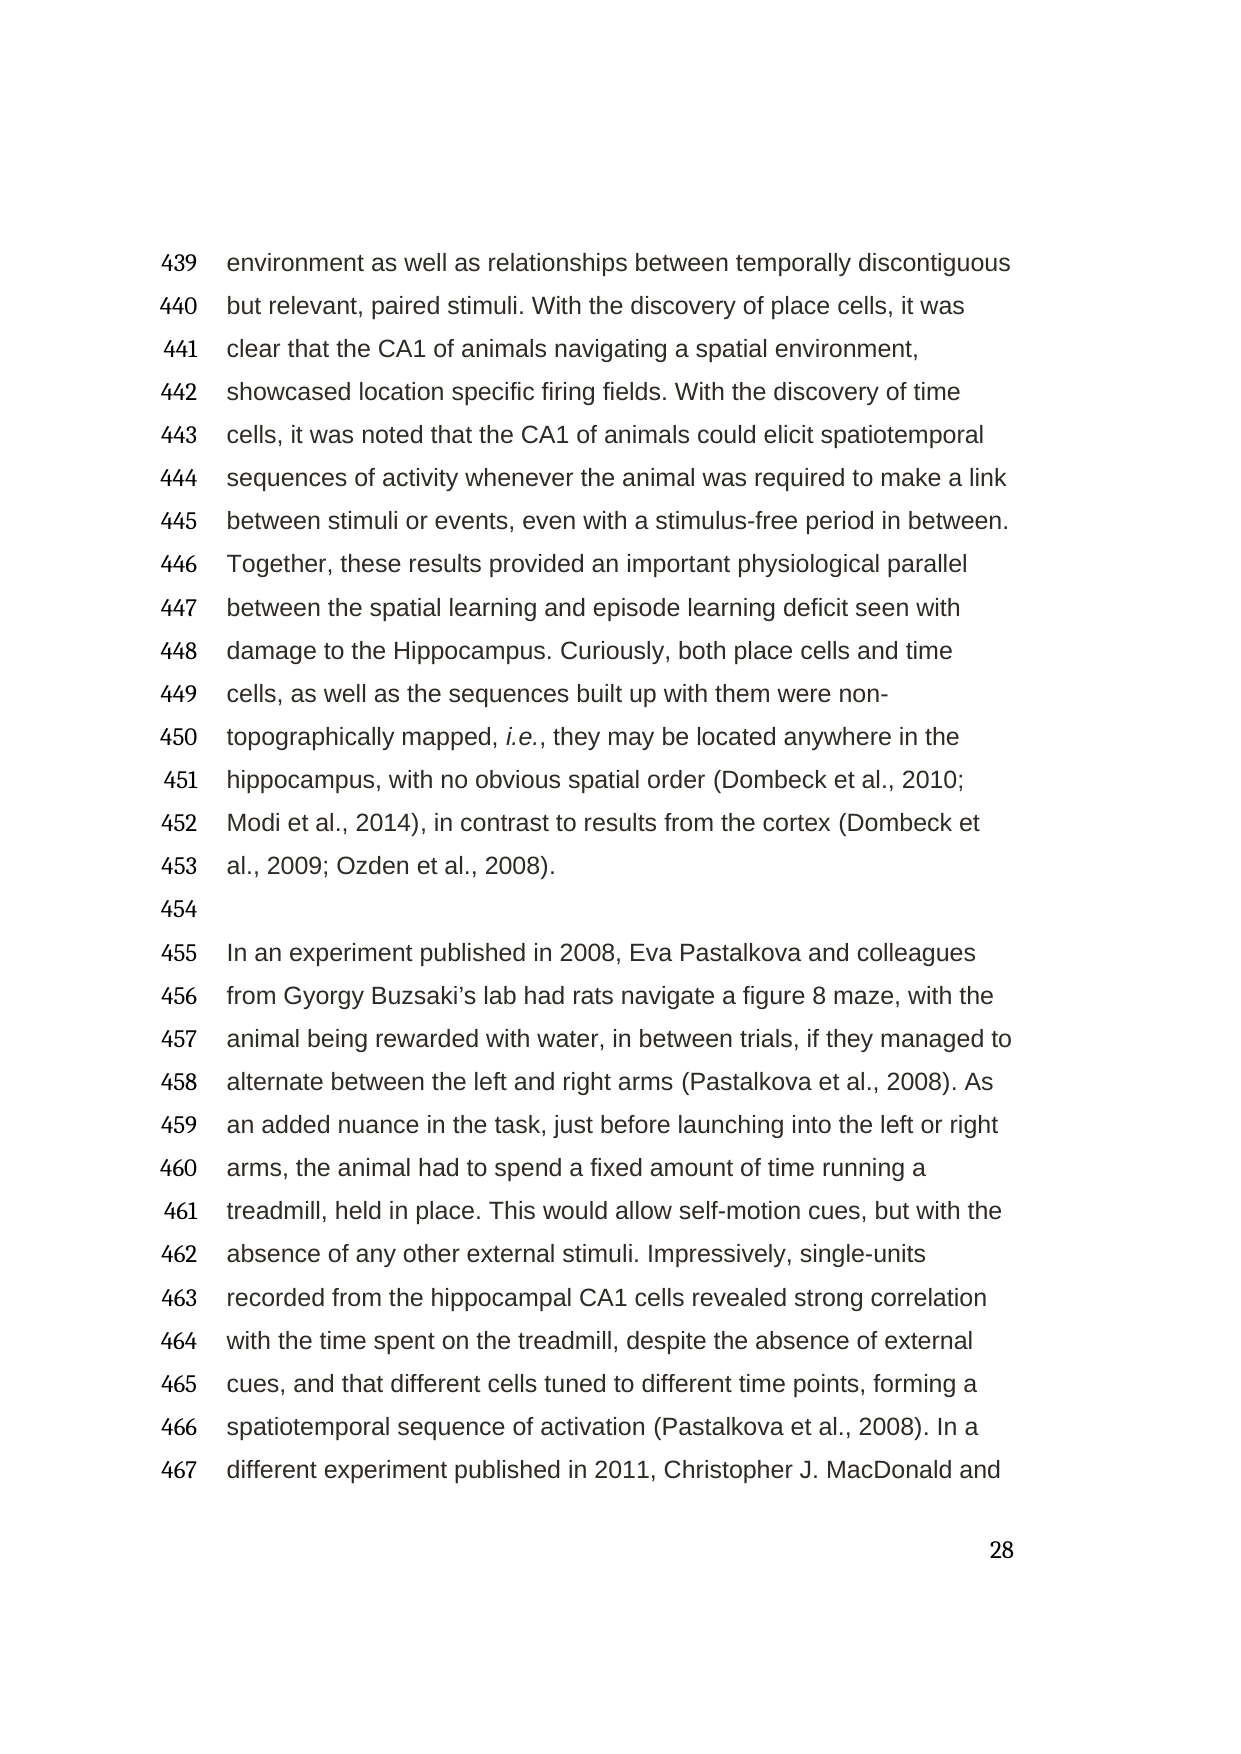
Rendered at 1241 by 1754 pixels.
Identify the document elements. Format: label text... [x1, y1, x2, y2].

text environment as well as relationships between temporally discontiguous but relevant, paired stimuli. With the discovery of place cells, it was clear that the CA1 of animals navigating a spatial environment, showcased location specific firing fields. With the discovery of time cells, it was noted that the CA1 of animals could elicit spatiotemporal sequences of activity whenever the animal was required to make a link between stimuli or events, even with a stimulus-free period in between. Together, these results provided an important physiological parallel between the spatial learning and episode learning deficit seen with damage to the Hippocampus. Curiously, both place cells and time cells, as well as the sequences built up with them were non-topographically mapped, i.e., they may be located anywhere in the hippocampus, with no obvious spatial order (Dombeck et al., 2010; Modi et al., 2014)⁠, in contrast to results from the cortex (Dombeck et al., 2009; Ozden et al., 2008)⁠. [226, 248, 1014, 880]
text In an experiment published in 2008, Eva Pastalkova and colleagues from Gyorgy Buzsaki’s lab had rats navigate a figure 8 maze, with the animal being rewarded with water, in between trials, if they managed to alternate between the left and right arms (Pastalkova et al., 2008)⁠. As an added nuance in the task, just before launching into the left or right arms, the animal had to spend a fixed amount of time running a treadmill, held in place. This would allow self-motion cues, but with the absence of any other external stimuli. Impressively, single-units recorded from the hippocampal CA1 cells revealed strong correlation with the time spent on the treadmill, despite the absence of external cues, and that different cells tuned to different time points, forming a spatiotemporal sequence of activation (Pastalkova et al., 2008)⁠. In a different experiment published in 2011, Christopher J. MacDonald and [226, 938, 1014, 1484]
